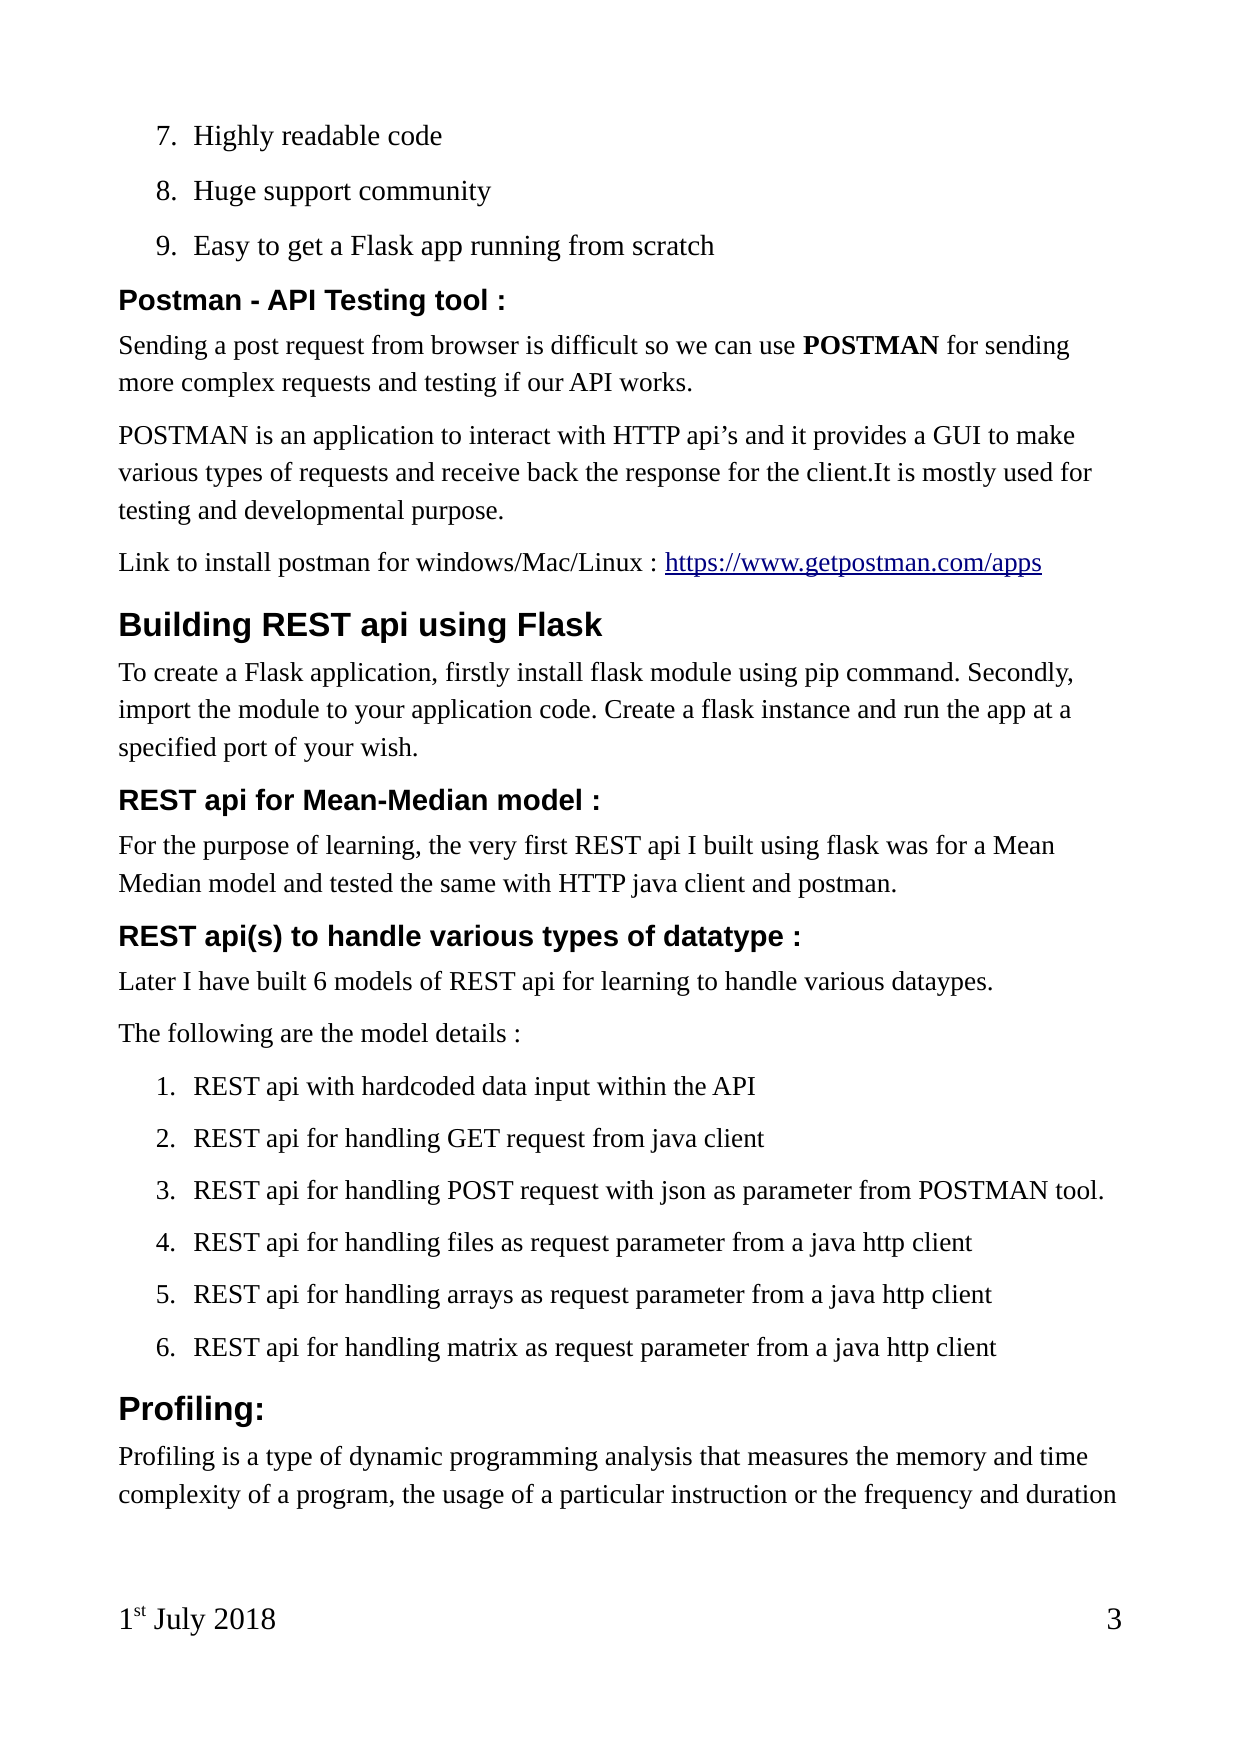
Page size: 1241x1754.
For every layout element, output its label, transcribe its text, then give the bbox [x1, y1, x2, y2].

list REST api for handling arrays as request parameter from a java http client [156, 1278, 1122, 1310]
list Highly readable code [156, 118, 1122, 152]
list REST api for handling POST request with json as parameter from POSTMAN tool. [156, 1174, 1122, 1205]
subtitle REST api for Mean-Median model : [118, 783, 1122, 817]
list REST api for handling files as request parameter from a java http client [156, 1226, 1122, 1257]
list Huge support community [156, 173, 1122, 206]
text To create a Flask application, firstly install flask module using pip command. Secondly, import the module to your application code. Create a flask instance and run the app at a specified port of your wish. [118, 656, 1122, 762]
text Sending a post request from browser is difficult so we can use POSTMAN for sending more complex requests and testing if our API works. [118, 329, 1122, 398]
text Later I have built 6 models of REST api for learning to handle various dataypes. [118, 965, 1122, 997]
subtitle Profiling: [118, 1389, 1122, 1428]
text Link to install postman for windows/Mac/Linux : https://www.getpostman.com/apps [118, 546, 1122, 577]
text For the purpose of learning, the very first REST api I built using flask was for a Mean Median model and tested the same with HTTP java client and postman. [118, 829, 1122, 898]
text Profiling is a type of dynamic programming analysis that measures the memory and time complexity of a program, the usage of a particular instruction or the frequency and duration [118, 1440, 1122, 1509]
subtitle REST api(s) to handle various types of datatype : [118, 919, 1122, 953]
list REST api for handling matrix as request parameter from a java http client [156, 1331, 1122, 1362]
list Easy to get a Flask app running from scratch [156, 228, 1122, 261]
text POSTMAN is an application to interact with HTTP api’s and it provides a GUI to make various types of requests and receive back the response for the client.It is mostly used for testing and developmental purpose. [118, 418, 1122, 525]
list REST api with hardcoded data input within the API [156, 1069, 1122, 1101]
text The following are the model details : [118, 1017, 1122, 1049]
subtitle Postman - API Testing tool : [118, 282, 1122, 316]
subtitle Building REST api using Flask [118, 604, 1122, 643]
list REST api for handling GET request from java client [156, 1122, 1122, 1153]
